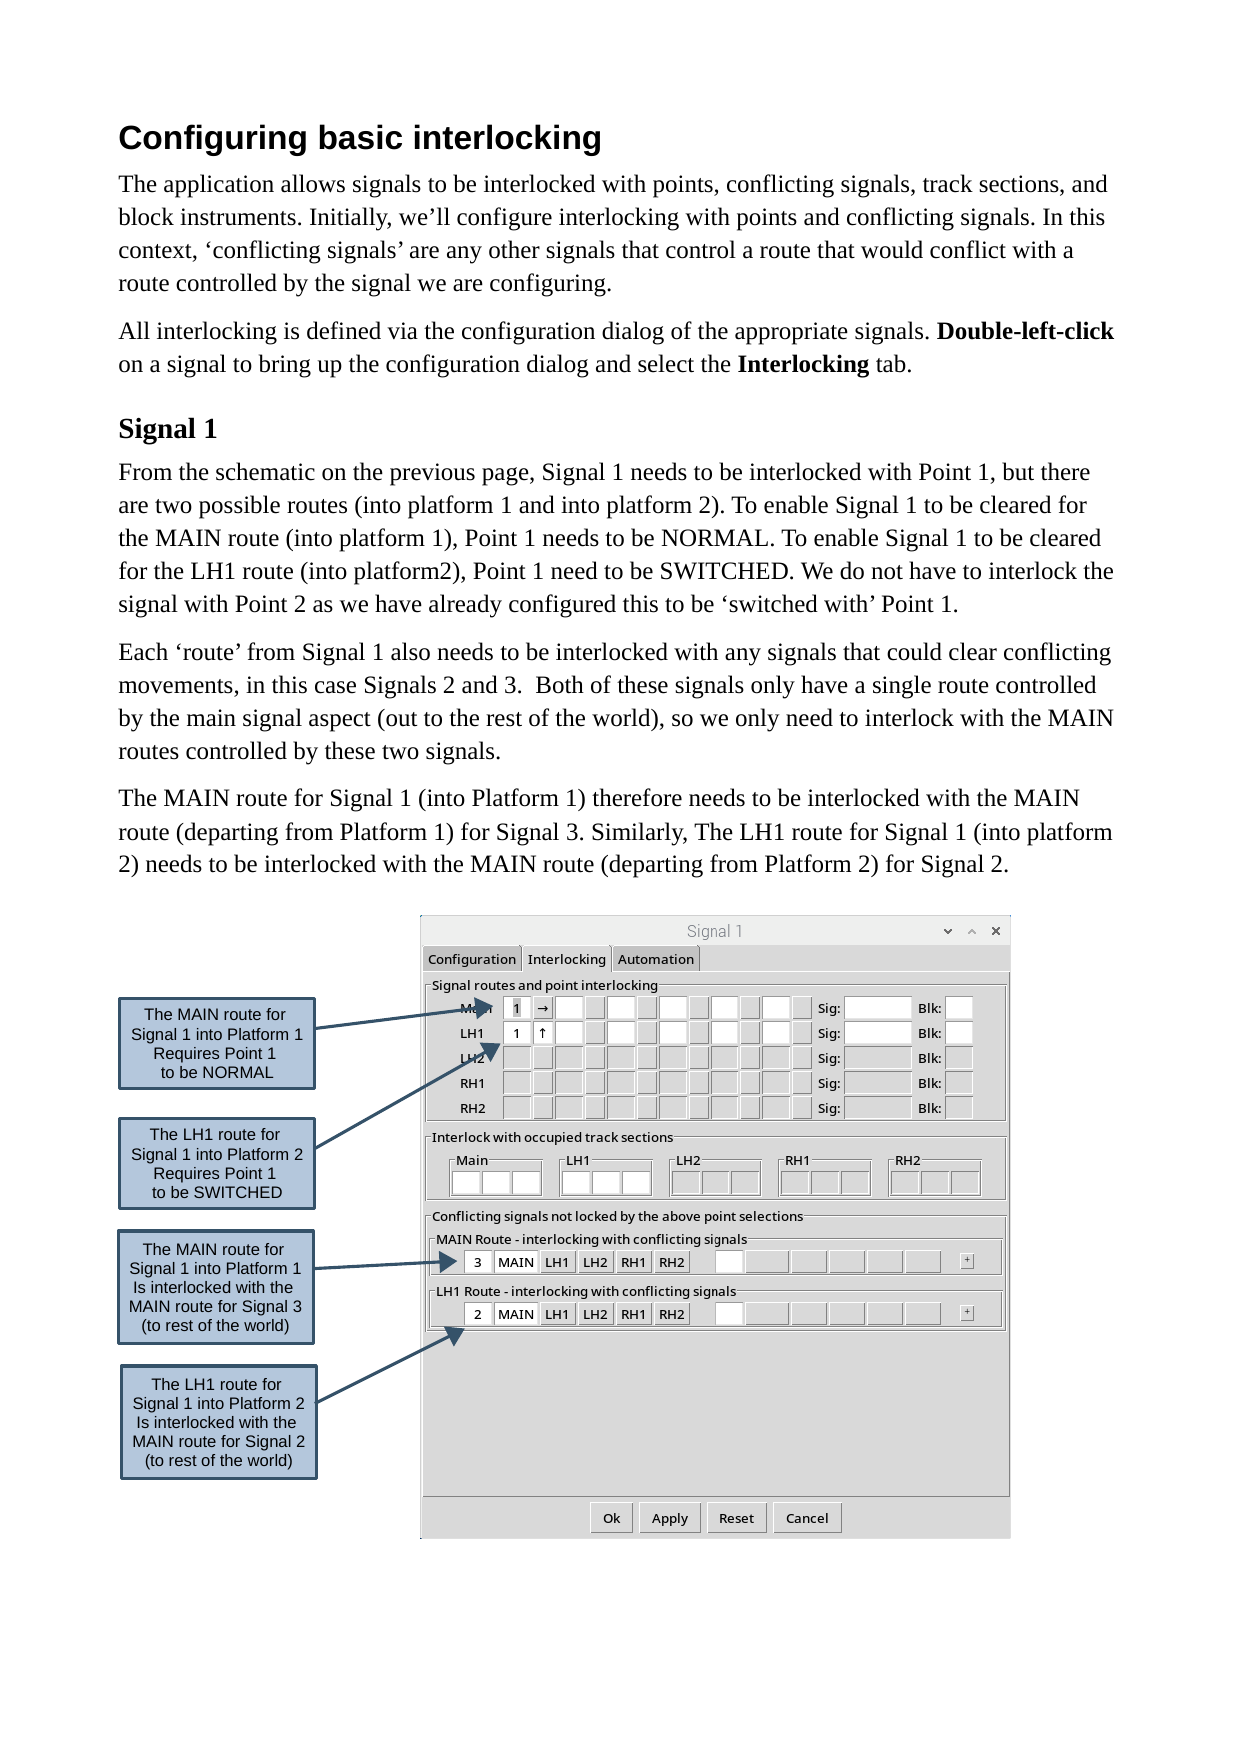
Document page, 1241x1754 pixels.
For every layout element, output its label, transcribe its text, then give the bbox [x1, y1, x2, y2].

text The MAIN route for Signal 1 (into Platform 1) therefore needs to be interlocked with the MAIN route (departing from Platform 1) for Signal 3. Similarly, The LH1 route for Signal 1 (into platform 2) needs to be interlocked with the MAIN route (departing from Platform 2) for Signal 2. [118, 783, 1122, 878]
text From the schematic on the previous page, Signal 1 needs to be interlocked with Point 1, but there are two possible routes (into platform 1 and into platform 2). To enable Signal 1 to be cleared for the MAIN route (into platform 1), Point 1 needs to be NORMAL. To enable Signal 1 to be cleared for the LH1 route (into platform2), Point 1 need to be SWITCHED. We do not have to interlock the signal with Point 2 as we have already configured this to be ‘switched with’ Point 1. [118, 457, 1122, 618]
picture [420, 915, 1011, 1539]
subtitle Signal 1 [118, 411, 1122, 445]
subtitle Configuring basic interlocking [118, 118, 1122, 157]
text The application allows signals to be interlocked with points, conflicting signals, track sections, and block instruments. Initially, we’ll configure interlocking with points and conflicting signals. In this context, ‘conflicting signals’ are any other signals that control a route that would conflict with a route controlled by the signal we are configuring. [118, 169, 1122, 297]
text All interlocking is defined via the configuration dialog of the appropriate signals. Double-left-click on a signal to bring up the configuration dialog and select the Interlocking tab. [118, 316, 1122, 378]
text Each ‘route’ from Signal 1 also needs to be interlocked with any signals that could clear conflicting movements, in this case Signals 2 and 3. Both of these signals only have a single route controlled by the main signal aspect (out to the rest of the world), so we only need to interlock with the MAIN routes controlled by these two signals. [118, 637, 1122, 765]
